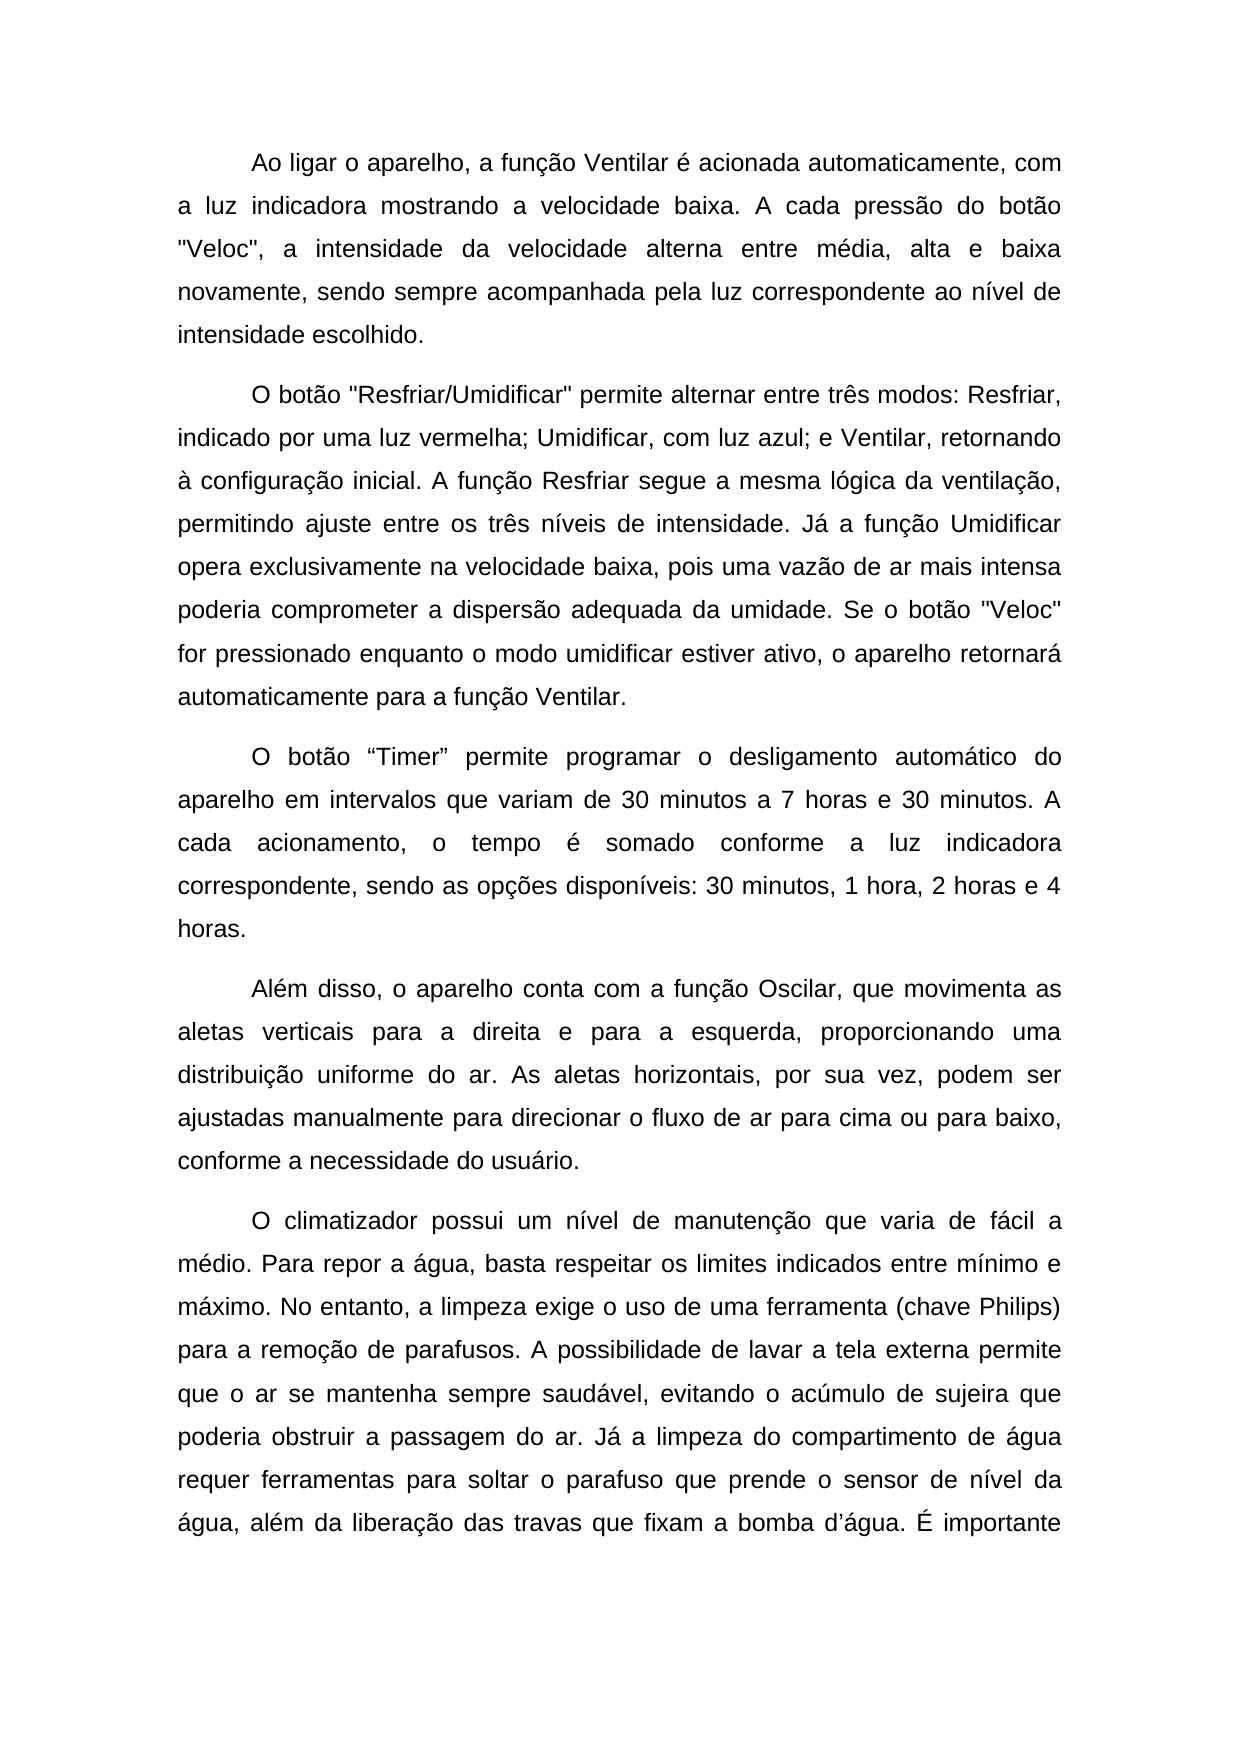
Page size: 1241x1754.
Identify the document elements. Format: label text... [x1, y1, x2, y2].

text O climatizador possui um nível de manutenção que varia de fácil a médio. Para repor a água, basta respeitar os limites indicados entre mínimo e máximo. No entanto, a limpeza exige o uso de uma ferramenta (chave Philips) para a remoção de parafusos. A possibilidade de lavar a tela externa permite que o ar se mantenha sempre saudável, evitando o acúmulo de sujeira que poderia obstruir a passagem do ar. Já a limpeza do compartimento de água requer ferramentas para soltar o parafuso que prende o sensor de nível da água, além da liberação das travas que fixam a bomba d’água. É importante [177, 1206, 1063, 1537]
text Ao ligar o aparelho, a função Ventilar é acionada automaticamente, com a luz indicadora mostrando a velocidade baixa. A cada pressão do botão "Veloc", a intensidade da velocidade alterna entre média, alta e baixa novamente, sendo sempre acompanhada pela luz correspondente ao nível de intensidade escolhido. [177, 148, 1063, 349]
text Além disso, o aparelho conta com a função Oscilar, que movimenta as aletas verticais para a direita e para a esquerda, proporcionando uma distribuição uniforme do ar. As aletas horizontais, por sua vez, podem ser ajustadas manualmente para direcionar o fluxo de ar para cima ou para baixo, conforme a necessidade do usuário. [177, 974, 1063, 1175]
text O botão “Timer” permite programar o desligamento automático do aparelho em intervalos que variam de 30 minutos a 7 horas e 30 minutos. A cada acionamento, o tempo é somado conforme a luz indicadora correspondente, sendo as opções disponíveis: 30 minutos, 1 hora, 2 horas e 4 horas. [177, 742, 1063, 943]
text O botão "Resfriar/Umidificar" permite alternar entre três modos: Resfriar, indicado por uma luz vermelha; Umidificar, com luz azul; e Ventilar, retornando à configuração inicial. A função Resfriar segue a mesma lógica da ventilação, permitindo ajuste entre os três níveis de intensidade. Já a função Umidificar opera exclusivamente na velocidade baixa, pois uma vazão de ar mais intensa poderia comprometer a dispersão adequada da umidade. Se o botão "Veloc" for pressionado enquanto o modo umidificar estiver ativo, o aparelho retornará automaticamente para a função Ventilar. [177, 380, 1063, 711]
